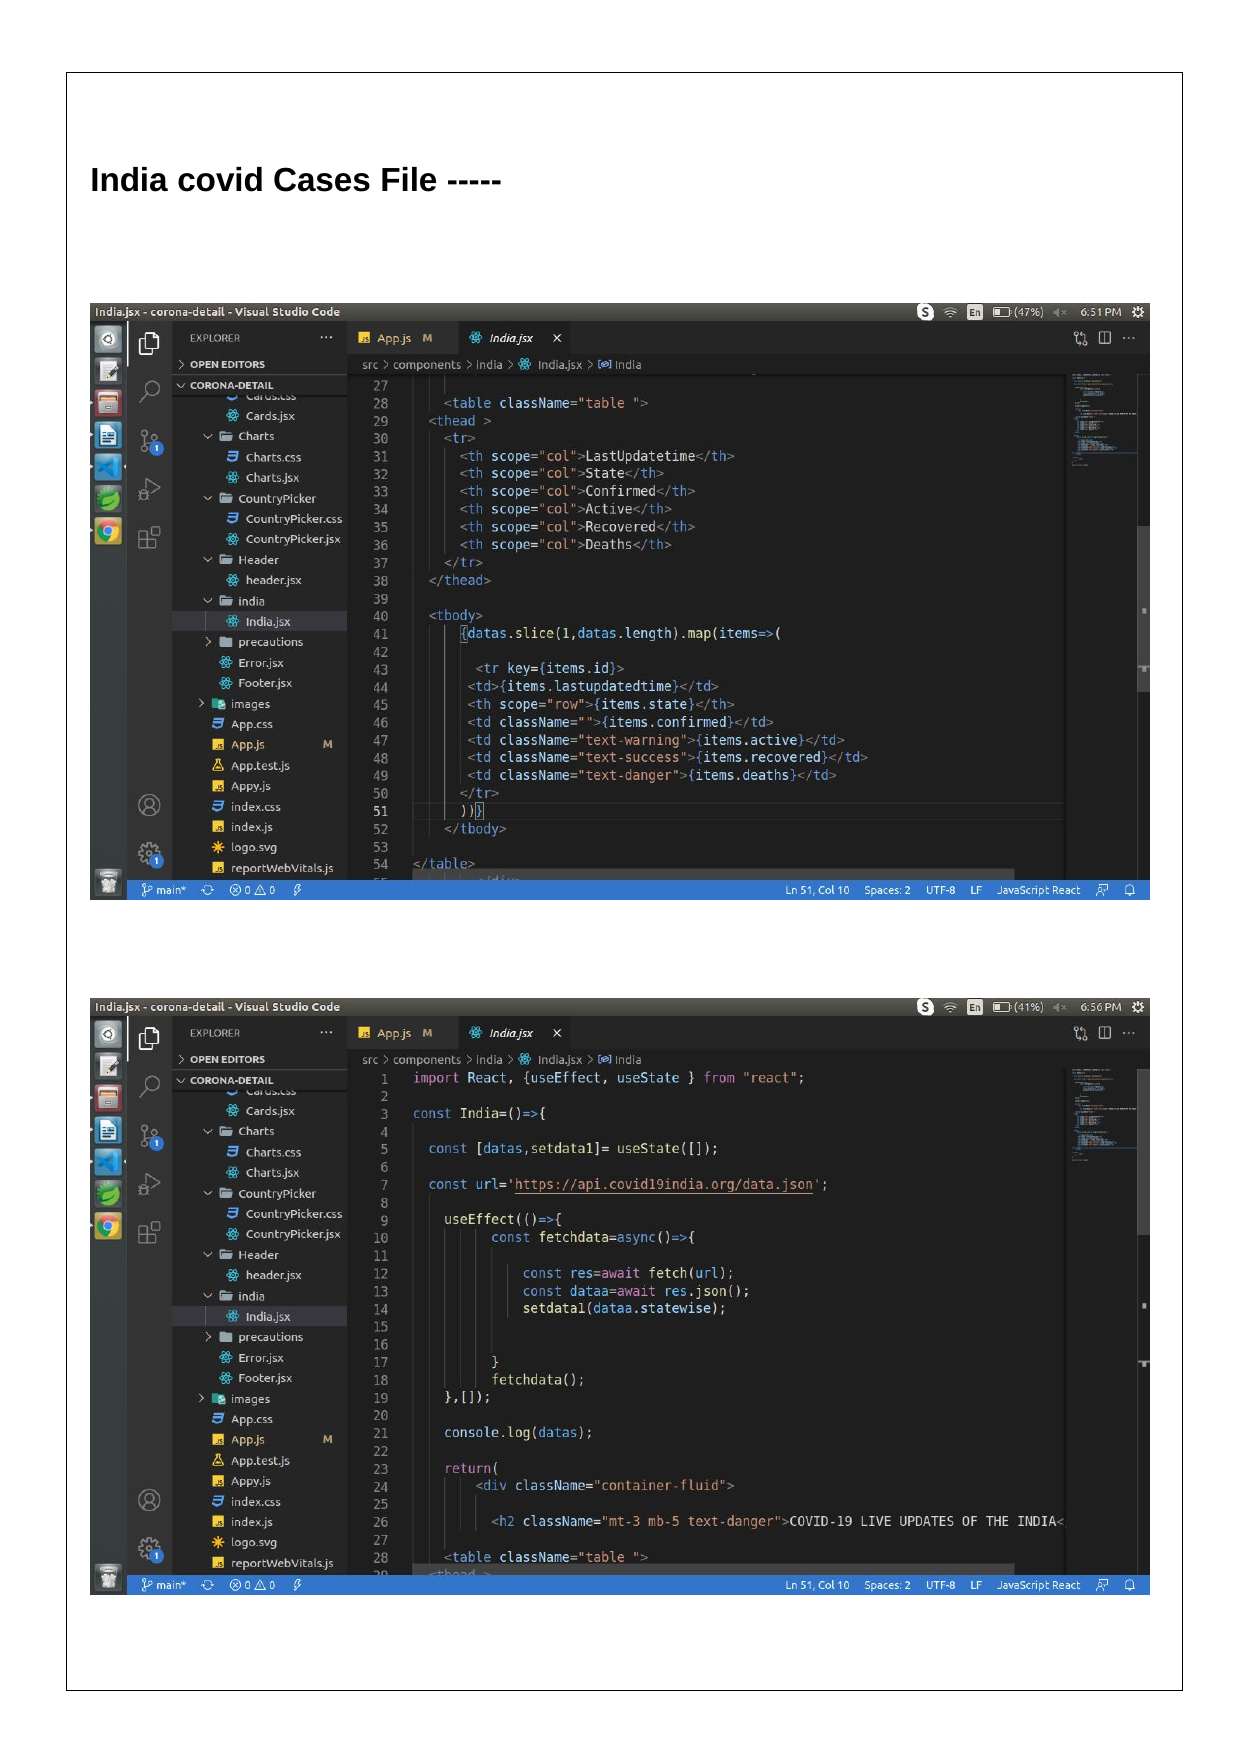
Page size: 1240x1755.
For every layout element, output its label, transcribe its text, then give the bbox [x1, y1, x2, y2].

text India covid Cases File ----- [90, 160, 1064, 198]
picture [90, 998, 1150, 1595]
picture [90, 303, 1150, 900]
